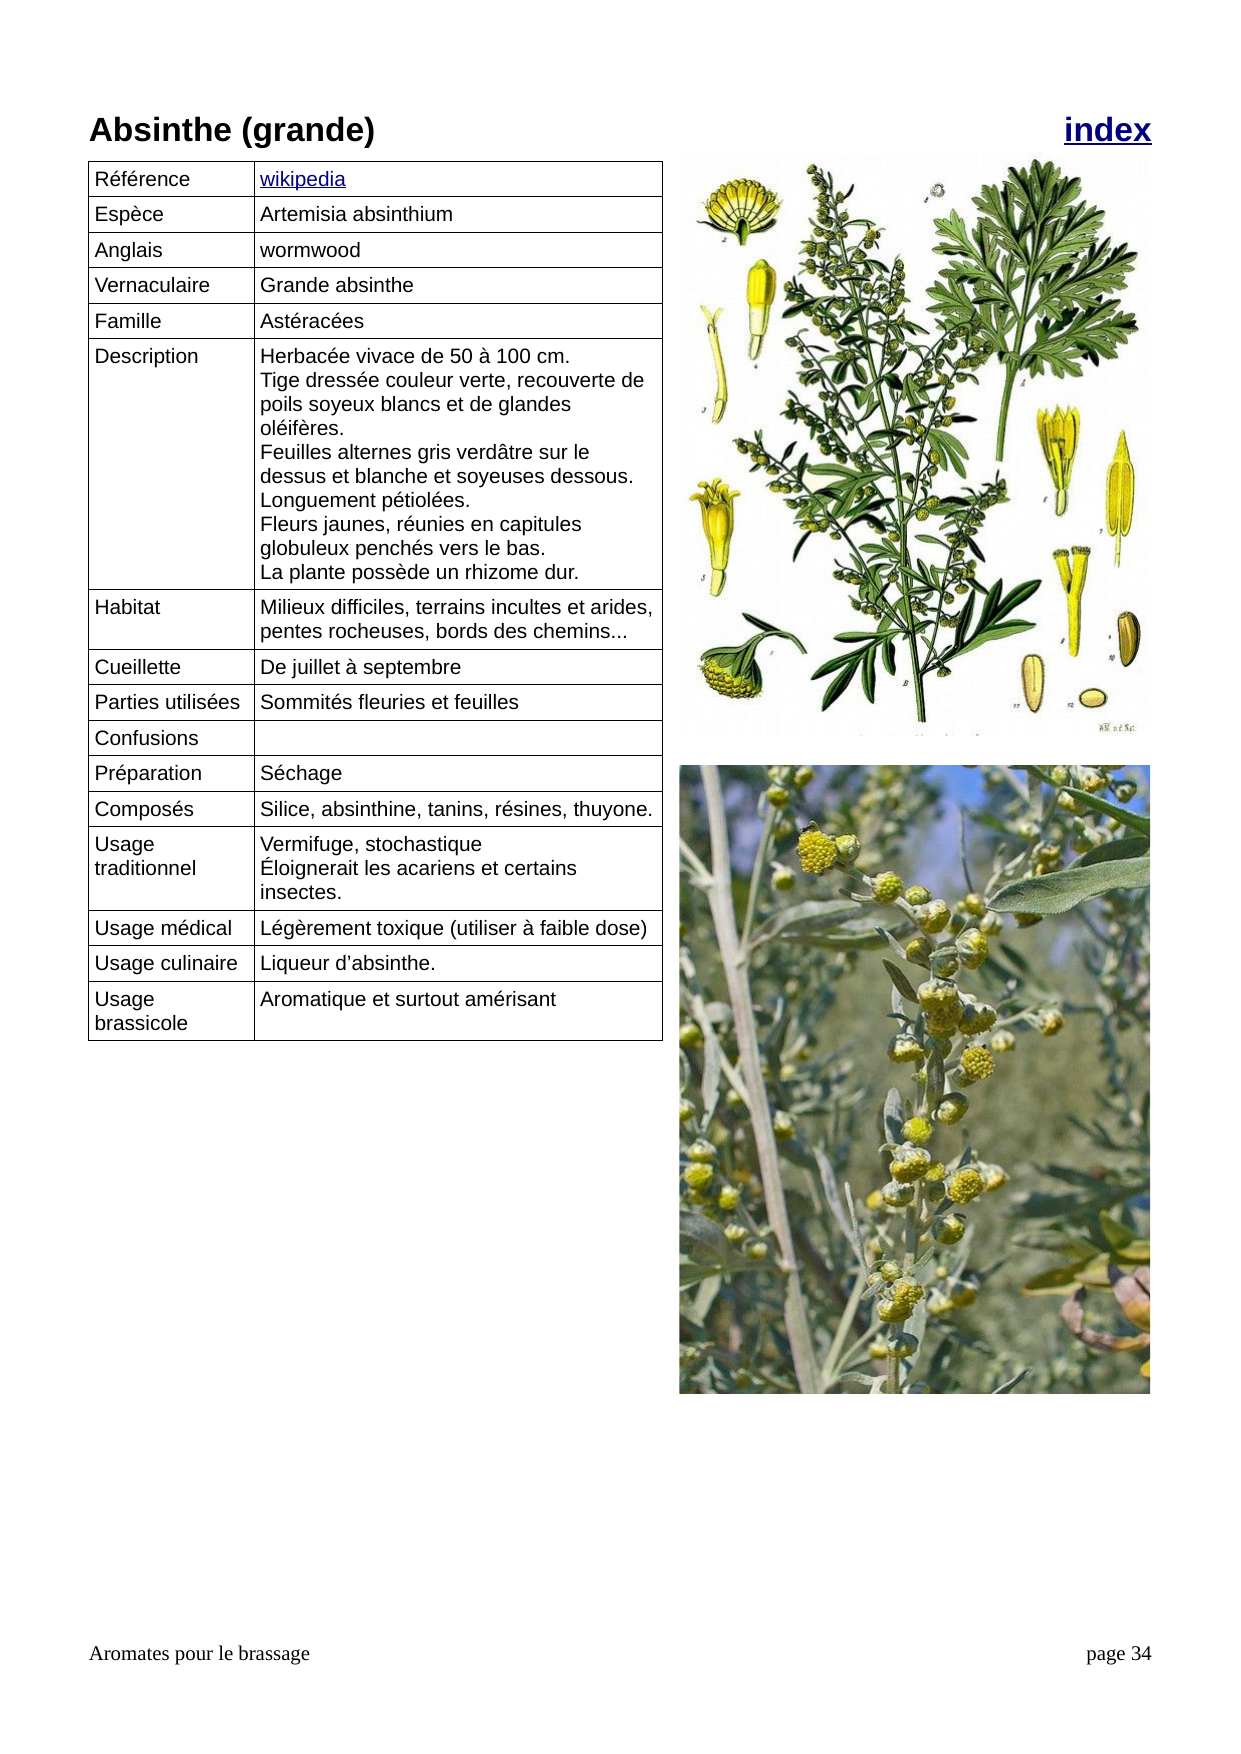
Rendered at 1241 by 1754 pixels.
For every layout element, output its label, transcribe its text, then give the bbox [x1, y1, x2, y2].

table_cell Liqueur d’absinthe. [255, 946, 662, 981]
table_cell Cueillette [89, 650, 254, 684]
table_cell Légèrement toxique (utiliser à faible dose) [255, 911, 662, 945]
table_header wikipedia [255, 162, 662, 196]
table_cell Usage culinaire [89, 946, 254, 981]
table_cell Sommités fleuries et feuilles [255, 685, 662, 720]
table_header Référence [89, 162, 254, 196]
table_cell Astéracées [255, 304, 662, 338]
table_cell Préparation [89, 756, 254, 791]
picture [679, 765, 1150, 1394]
table_cell Artemisia absinthium [255, 197, 662, 232]
table_cell Description [89, 339, 254, 589]
table_cell Anglais [89, 233, 254, 267]
table_cell Composés [89, 792, 254, 826]
table_cell Confusions [89, 721, 254, 755]
table_cell Habitat [89, 590, 254, 649]
table_cell Famille [89, 304, 254, 338]
table_cell Vernaculaire [89, 268, 254, 303]
table_cell wormwood [255, 233, 662, 267]
table_cell Milieux difficiles, terrains incultes et arides, pentes rocheuses, bords des chemins... [255, 590, 662, 649]
subtitle Absinthe (grande) index [88, 109, 1152, 148]
table_cell Parties utilisées [89, 685, 254, 720]
table_cell Usage traditionnel [89, 827, 254, 910]
table_cell Silice, absinthine, tanins, résines, thuyone. [255, 792, 662, 826]
table_cell Herbacée vivace de 50 à 100 cm. Tige dressée couleur verte, recouverte de poils soyeux blancs et de glandes oléifères. Feuilles alternes gris verdâtre sur le dessus et blanche et soyeuses dessous. Longuement pétiolées. Fleurs jaunes, réunies en capitules globuleux penchés vers le bas. La plante possède un rhizome dur. [255, 339, 662, 589]
table_cell Espèce [89, 197, 254, 232]
table_cell Grande absinthe [255, 268, 662, 303]
table_cell Vermifuge, stochastique Éloignerait les acariens et certains insectes. [255, 827, 662, 910]
picture [681, 152, 1150, 736]
table_cell [255, 721, 662, 755]
table_cell Aromatique et surtout amérisant [255, 982, 662, 1040]
table_cell De juillet à septembre [255, 650, 662, 684]
table_cell Usage brassicole [89, 982, 254, 1040]
table_cell Usage médical [89, 911, 254, 945]
table_cell Séchage [255, 756, 662, 791]
